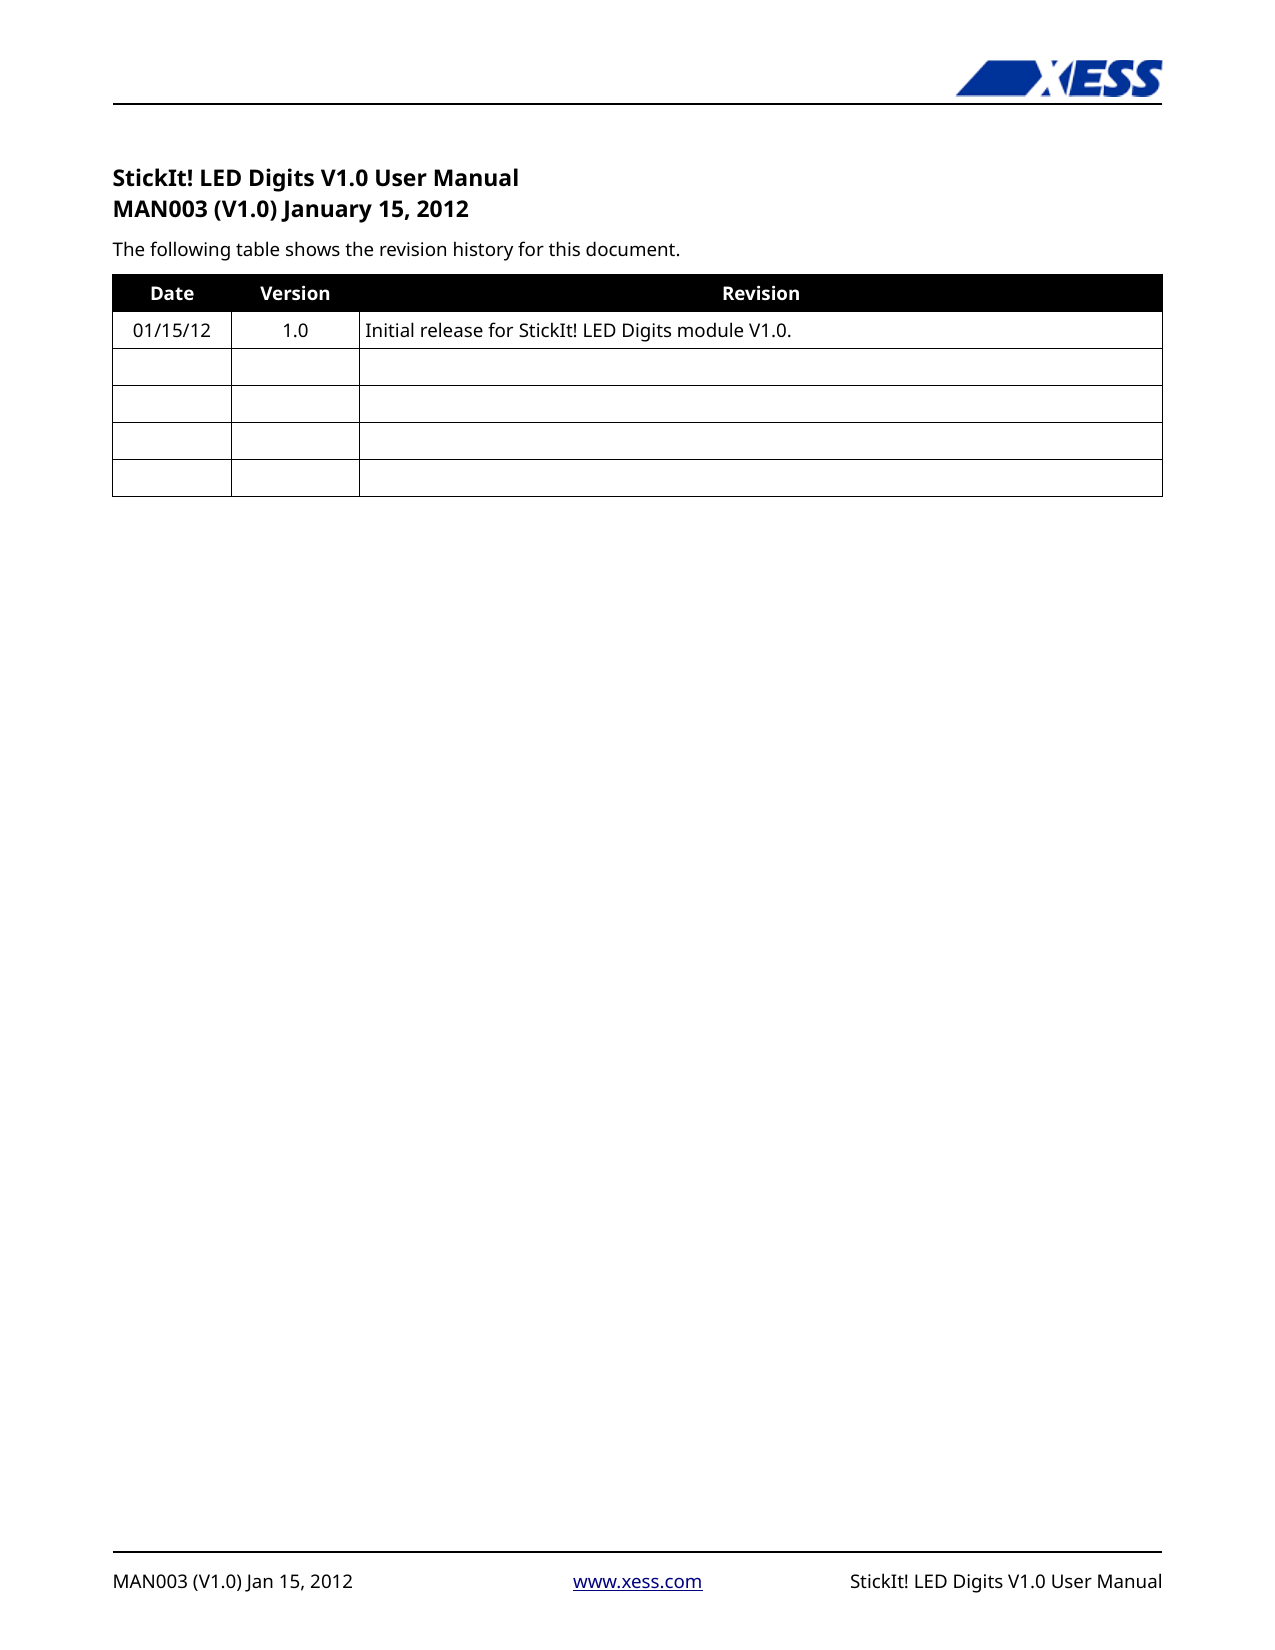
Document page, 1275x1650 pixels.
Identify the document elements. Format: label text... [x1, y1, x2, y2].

table_cell Initial release for StickIt! LED Digits module V1.0. [360, 312, 1162, 348]
table_header Revision [360, 275, 1162, 311]
table_cell [113, 386, 231, 422]
table_cell 01/15/12 [113, 312, 231, 348]
text The following table shows the revision history for this document. [112, 236, 1162, 262]
picture [955, 60, 1163, 97]
table_cell [360, 349, 1162, 385]
table_cell [360, 386, 1162, 422]
text StickIt! LED Digits V1.0 User Manual MAN003 (V1.0) January 15, 2012 [112, 162, 1162, 224]
table_header Version [232, 275, 359, 311]
table_cell 1.0 [232, 312, 359, 348]
table_cell [232, 349, 359, 385]
table_cell [232, 386, 359, 422]
table_cell [232, 460, 359, 496]
table_cell [113, 460, 231, 496]
table_header Date [113, 275, 231, 311]
table_cell [113, 349, 231, 385]
table_cell [360, 423, 1162, 459]
table_cell [232, 423, 359, 459]
table_cell [360, 460, 1162, 496]
table_cell [113, 423, 231, 459]
